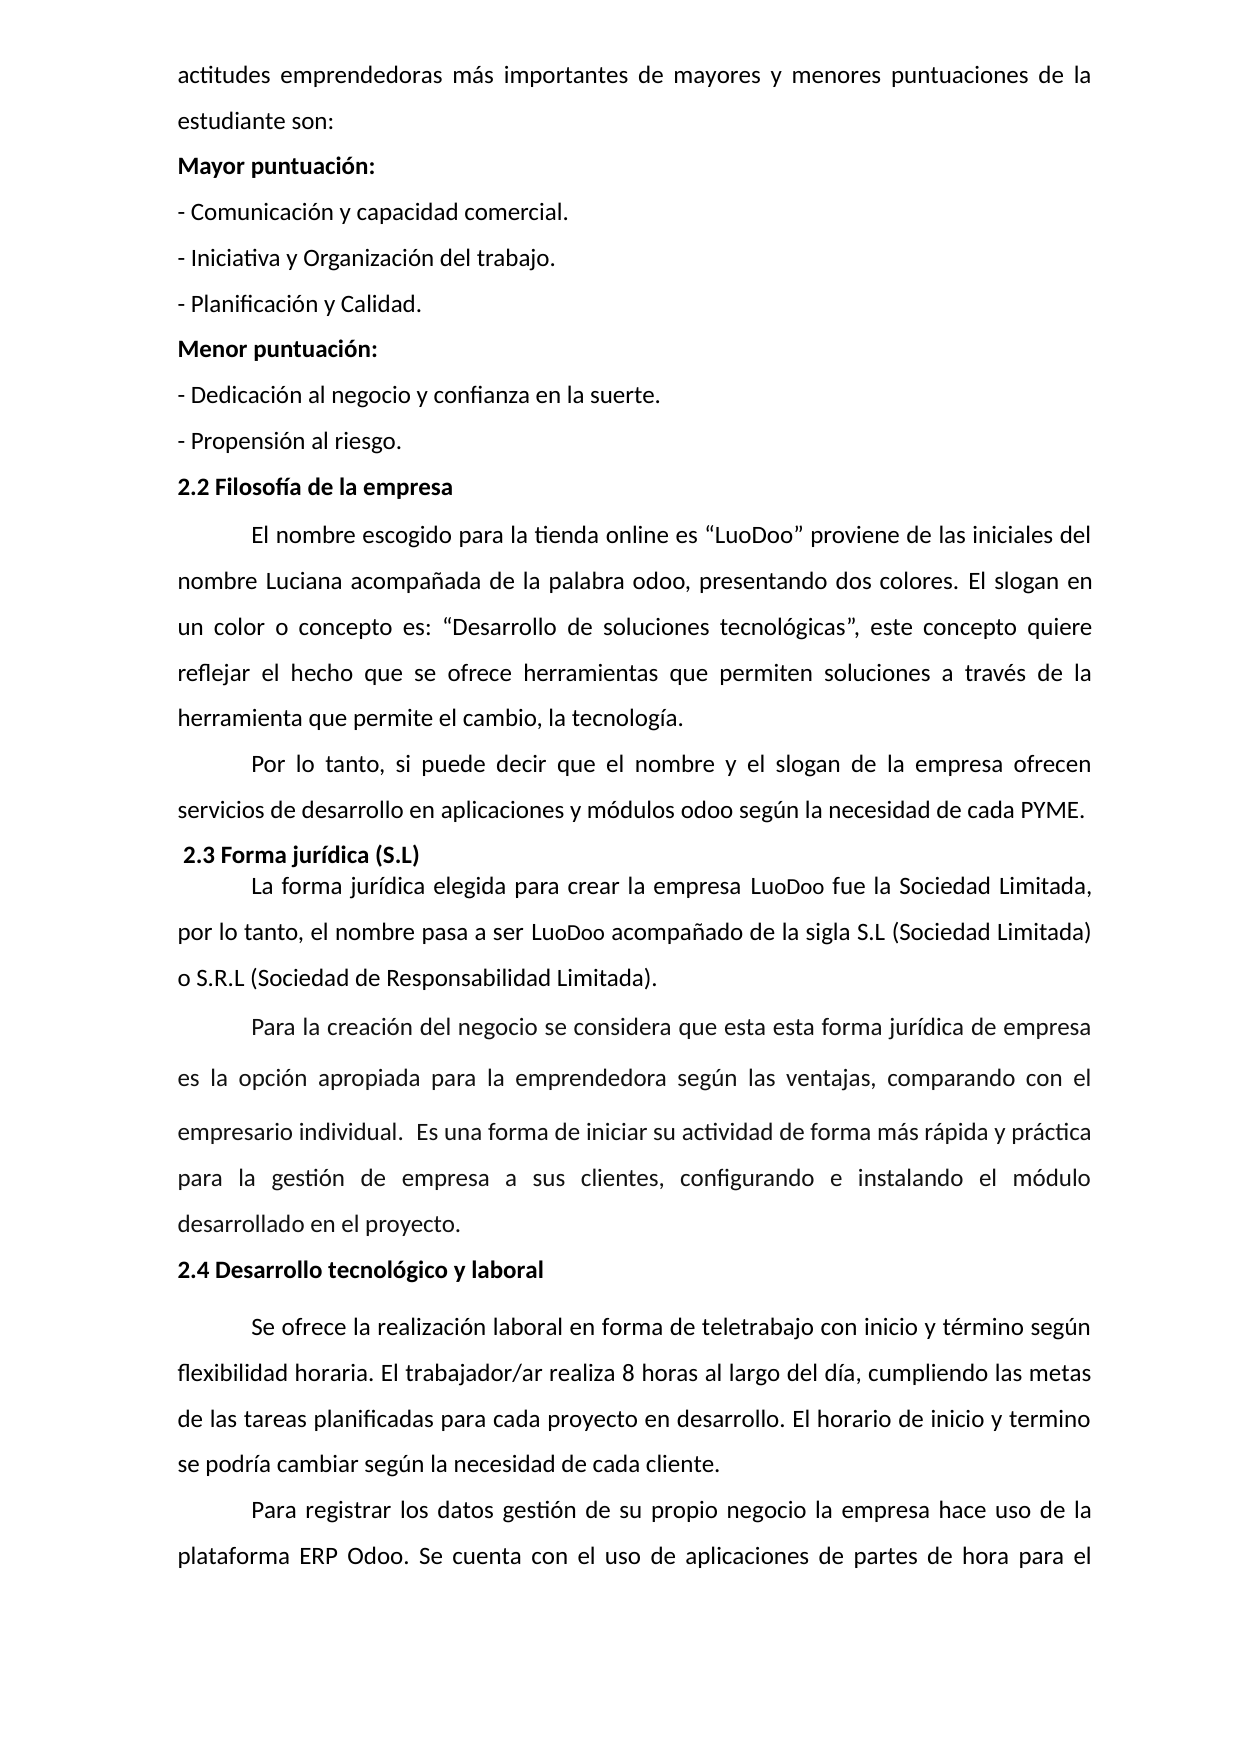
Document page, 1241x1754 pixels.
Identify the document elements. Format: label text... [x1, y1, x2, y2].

list actitudes emprendedoras más importantes de mayores y menores puntuaciones de la estudiante son: [177, 59, 1093, 135]
text Se ofrece la realización laboral en forma de teletrabajo con inicio y término según flexibilidad horaria. El trabajador/ar realiza 8 horas al largo del día, cumpliendo las metas de las tareas planificadas para cada proyecto en desarrollo. El horario de inicio y termino se podría cambiar según la necesidad de cada cliente. [177, 1311, 1093, 1479]
text - Comunicación y capacidad comercial. [177, 196, 1093, 227]
text 2.4 Desarrollo tecnológico y laboral [177, 1254, 1093, 1284]
text 2.2 Filosofía de la empresa [177, 471, 1093, 501]
text Para registrar los datos gestión de su propio negocio la empresa hace uso de la plataforma ERP Odoo. Se cuenta con el uso de aplicaciones de partes de hora para el [177, 1494, 1093, 1570]
text Menor puntuación: [177, 333, 1093, 364]
text El nombre escogido para la tienda online es “LuoDoo” proviene de las iniciales del nombre Luciana acompañada de la palabra odoo, presentando dos colores. El slogan en un color o concepto es: “Desarrollo de soluciones tecnológicas”, este concepto quiere reflejar el hecho que se ofrece herramientas que permiten soluciones a través de la herramienta que permite el cambio, la tecnología. [177, 519, 1093, 733]
text Para la creación del negocio se considera que esta esta forma jurídica de empresa es la opción apropiada para la emprendedora según las ventajas, comparando con el empresario individual. Es una forma de iniciar su actividad de forma más rápida y práctica para la gestión de empresa a sus clientes, configurando e instalando el módulo desarrollado en el proyecto. [177, 1007, 1093, 1239]
text - Planificación y Calidad. [177, 288, 1093, 318]
text - Dedicación al negocio y confianza en la suerte. [177, 379, 1093, 410]
text Mayor puntuación: [177, 151, 1093, 181]
text 2.3 Forma jurídica (S.L) [177, 840, 1093, 870]
text La forma jurídica elegida para crear la empresa LuoDoo fue la Sociedad Limitada, por lo tanto, el nombre pasa a ser LuoDoo acompañado de la sigla S.L (Sociedad Limitada) o S.R.L (Sociedad de Responsabilidad Limitada). [177, 870, 1093, 992]
text - Propensión al riesgo. [177, 425, 1093, 455]
text - Iniciativa y Organización del trabajo. [177, 242, 1093, 272]
text Por lo tanto, si puede decir que el nombre y el slogan de la empresa ofrecen servicios de desarrollo en aplicaciones y módulos odoo según la necesidad de cada PYME. [177, 748, 1093, 824]
